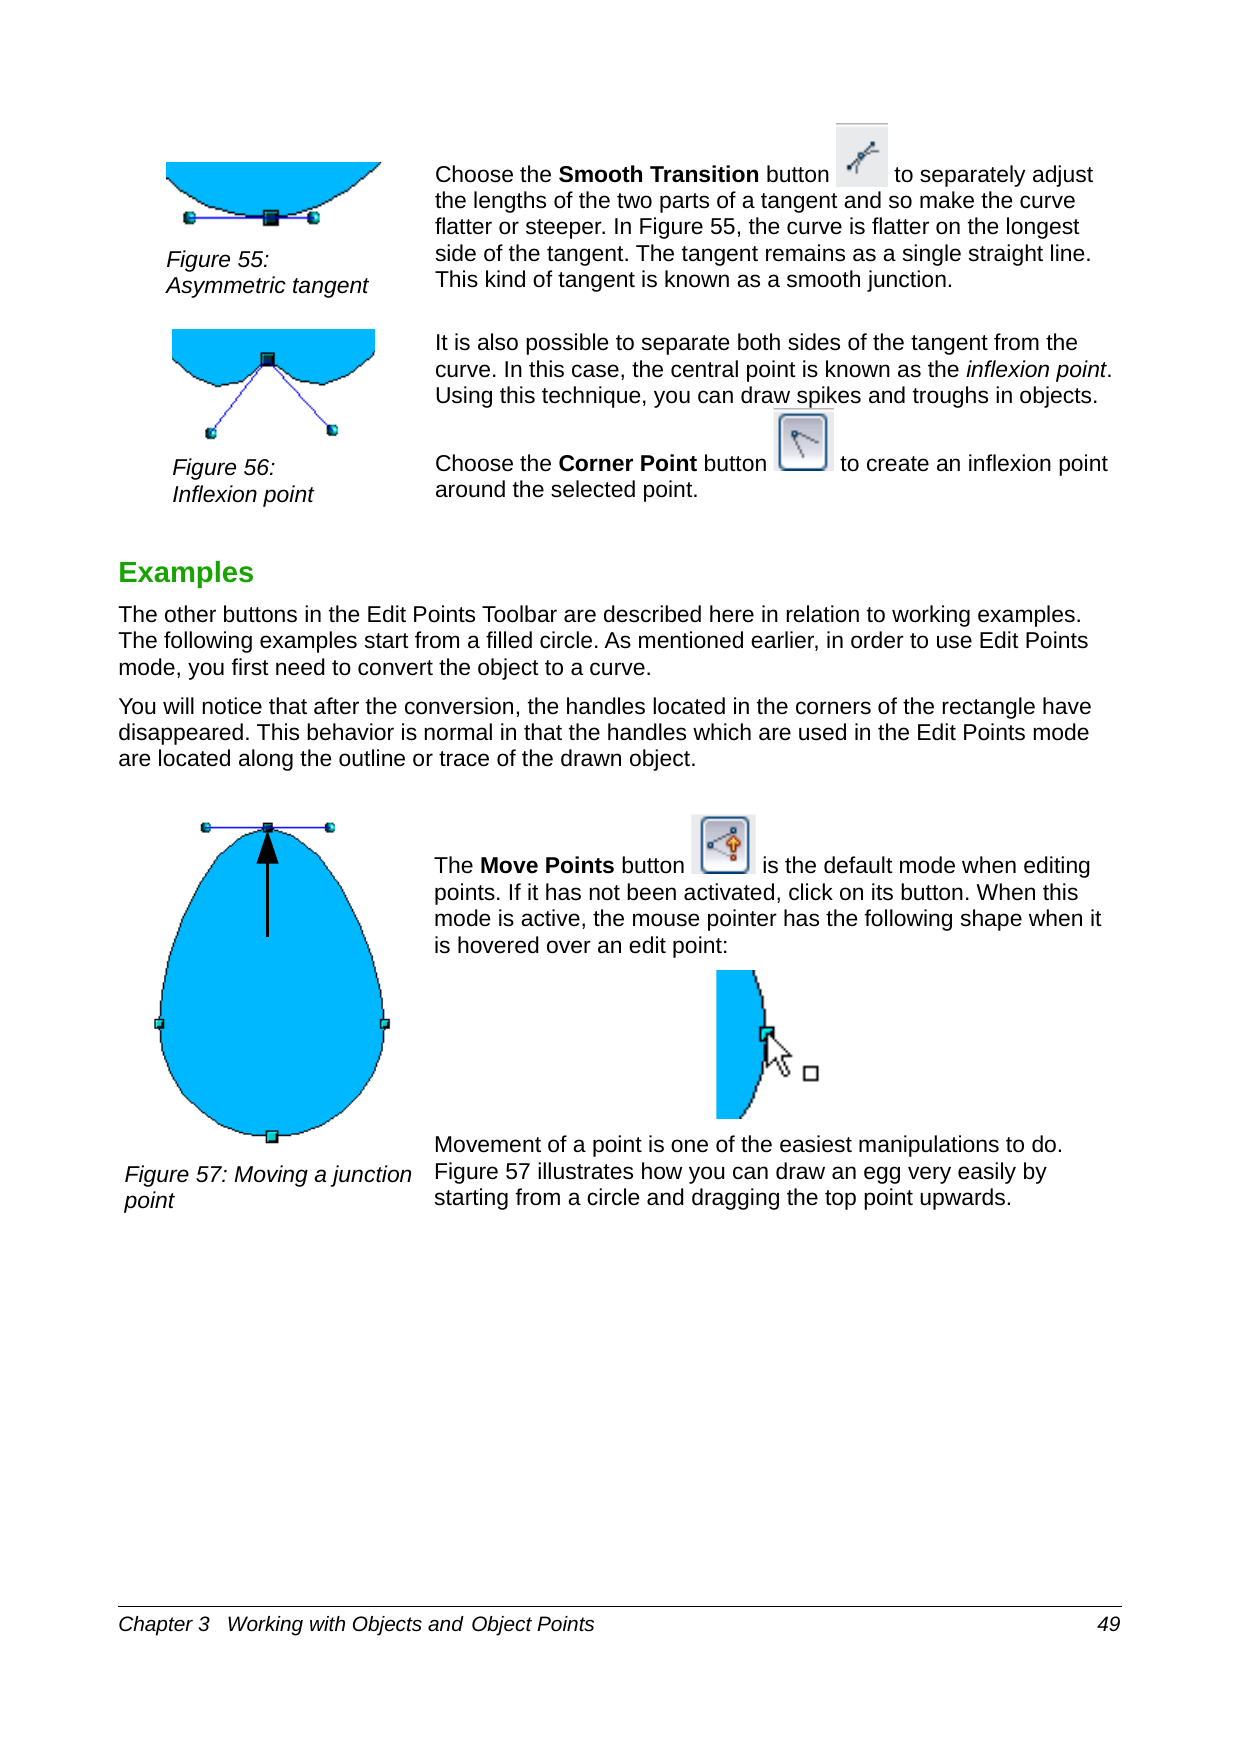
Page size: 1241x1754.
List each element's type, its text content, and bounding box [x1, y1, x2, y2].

table_cell It is also possible to separate both sides of the tangent from the curve. In this case, the central point is known as the inflexion point. Using this technique, you can draw spikes and troughs in objects. Choose the Corner Point button to create an inflexion point around the selected point. [429, 324, 1122, 520]
picture [139, 813, 407, 1149]
picture [166, 162, 382, 246]
picture [836, 123, 888, 187]
picture [172, 353, 375, 455]
table_cell Choose the Smooth Transition button to separately adjust the lengths of the two parts of a tangent and so make the curve flatter or steeper. In Figure 55, the curve is flatter on the longest side of the tangent. The tangent remains as a single straight line. This kind of tangent is known as a smooth junction. [429, 118, 1122, 324]
table_header The Move Points button is the default mode when editing points. If it has not been activated, click on its button. When this mode is active, the mouse pointer has the following shape when it is hovered over an edit point: Movement of a point is one of the easiest manipulations to do. Figure 57 illustrates how you can draw an egg very easily by starting from a circle and dragging the top point upwards. [428, 808, 1122, 1228]
table_header [117, 808, 428, 1228]
text The other buttons in the Edit Points Toolbar are described here in relation to working examples. The following examples start from a filled circle. As mentioned earlier, in order to use Edit Points mode, you first need to convert the object to a curve. [118, 601, 1122, 680]
picture [773, 408, 834, 471]
table_cell [118, 324, 429, 520]
picture [741, 970, 852, 1119]
subtitle Examples [118, 555, 1122, 589]
table_cell [118, 118, 429, 324]
picture [691, 813, 756, 874]
text You will notice that after the conversion, the handles located in the corners of the rectangle have disappeared. This behavior is normal in that the handles which are used in the Edit Points mode are located along the outline or trace of the drawn object. [118, 693, 1122, 772]
